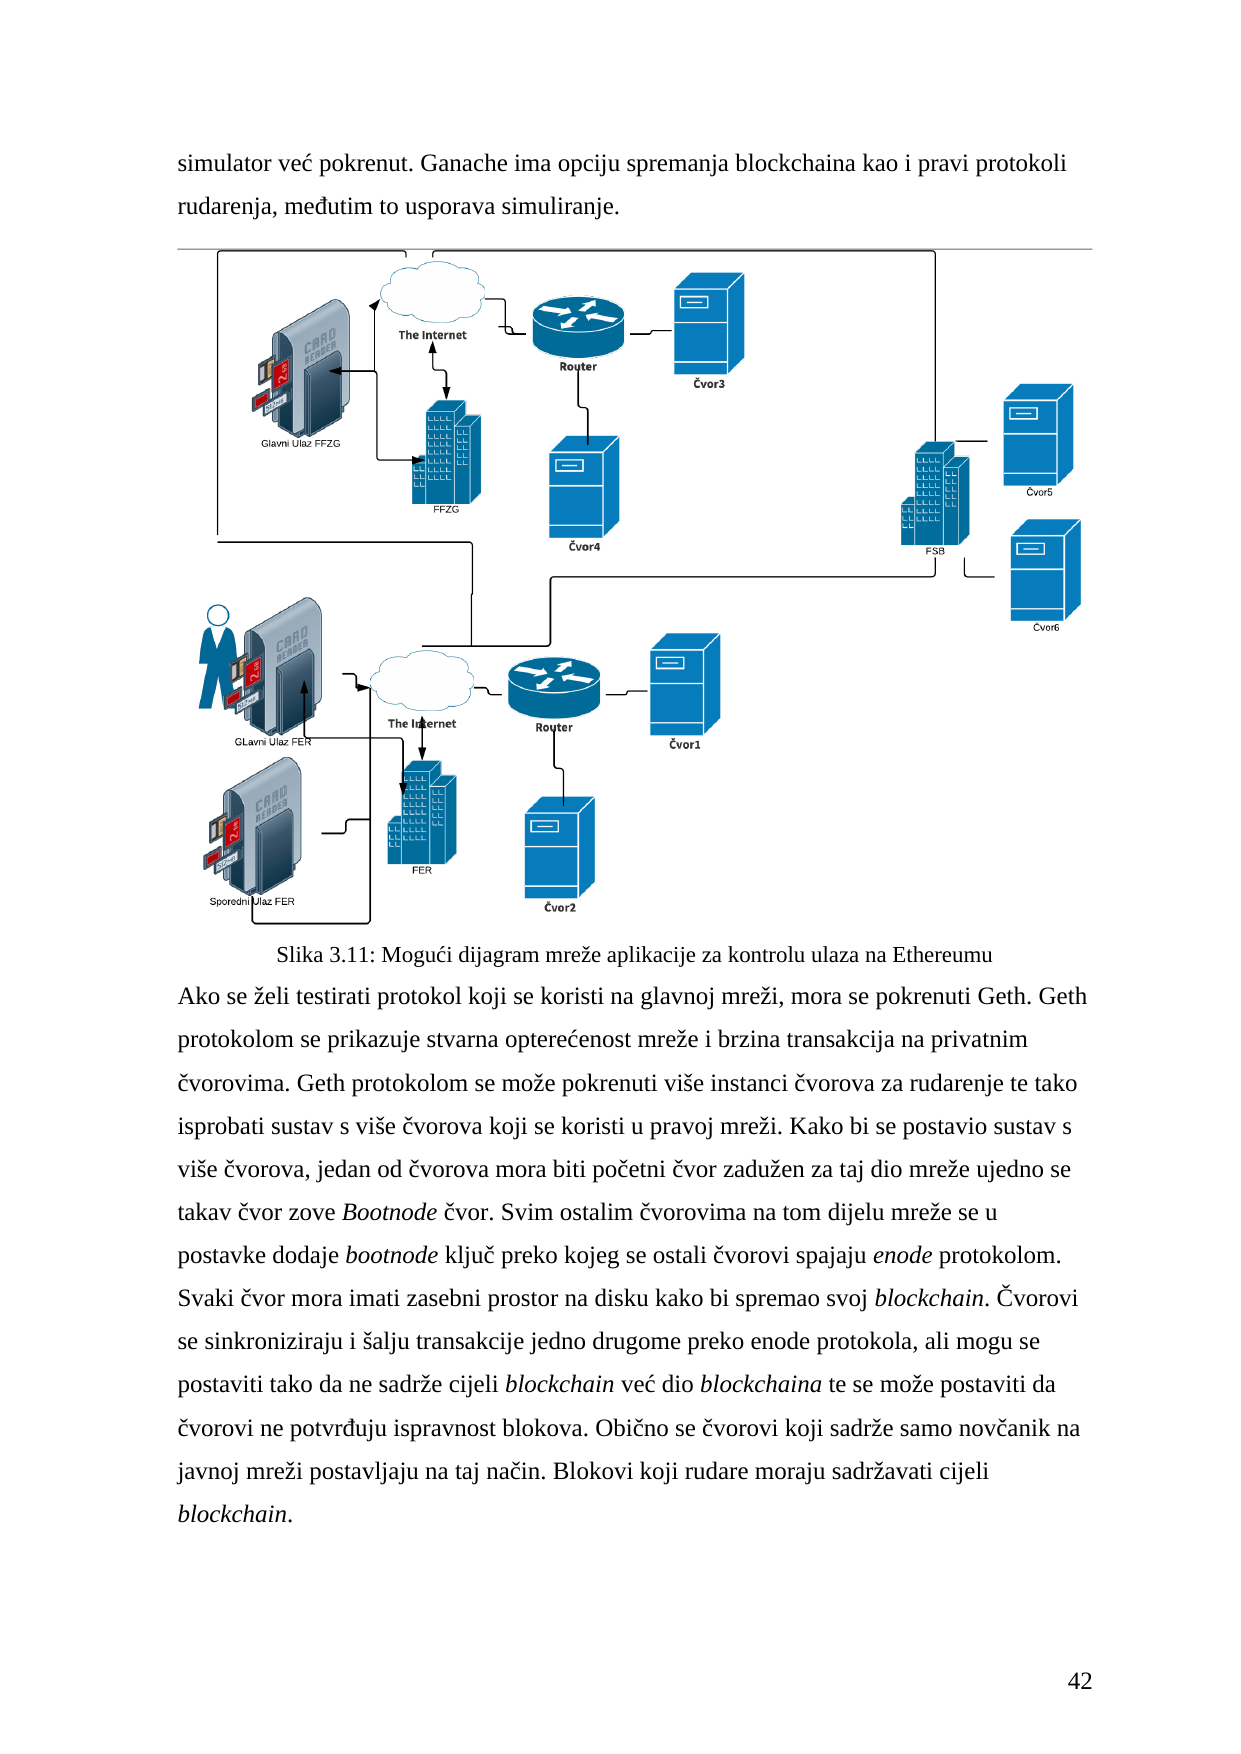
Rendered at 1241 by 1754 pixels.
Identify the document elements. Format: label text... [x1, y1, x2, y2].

picture [177, 240, 1093, 928]
text simulator već pokrenut. Ganache ima opciju spremanja blockchaina kao i pravi protokoli rudarenja, međutim to usporava simuliranje. [177, 148, 1092, 219]
text Ako se želi testirati protokol koji se koristi na glavnoj mreži, mora se pokrenuti Geth. Geth protokolom se prikazuje stvarna opterećenost mreže i brzina transakcija na privatnim čvorovima. Geth protokolom se može pokrenuti više instanci čvorova za rudarenje te tako isprobati sustav s više čvorova koji se koristi u pravoj mreži. Kako bi se postavio sustav s više čvorova, jedan od čvorova mora biti početni čvor zadužen za taj dio mreže ujedno se takav čvor zove Bootnode čvor. Svim ostalim čvorovima na tom dijelu mreže se u postavke dodaje bootnode ključ preko kojeg se ostali čvorovi spajaju enode protokolom. Svaki čvor mora imati zasebni prostor na disku kako bi spremao svoj blockchain. Čvorovi se sinkroniziraju i šalju transakcije jedno drugome preko enode protokola, ali mogu se postaviti tako da ne sadrže cijeli blockchain već dio blockchaina te se može postaviti da čvorovi ne potvrđuju ispravnost blokova. Obično se čvorovi koji sadrže samo novčanik na javnoj mreži postavljaju na taj način. Blokovi koji rudare moraju sadržavati cijeli blockchain. [177, 967, 1092, 1528]
text Slika 3.11: Mogući dijagram mreže aplikacije za kontrolu ulaza na Ethereumu [177, 928, 1092, 967]
